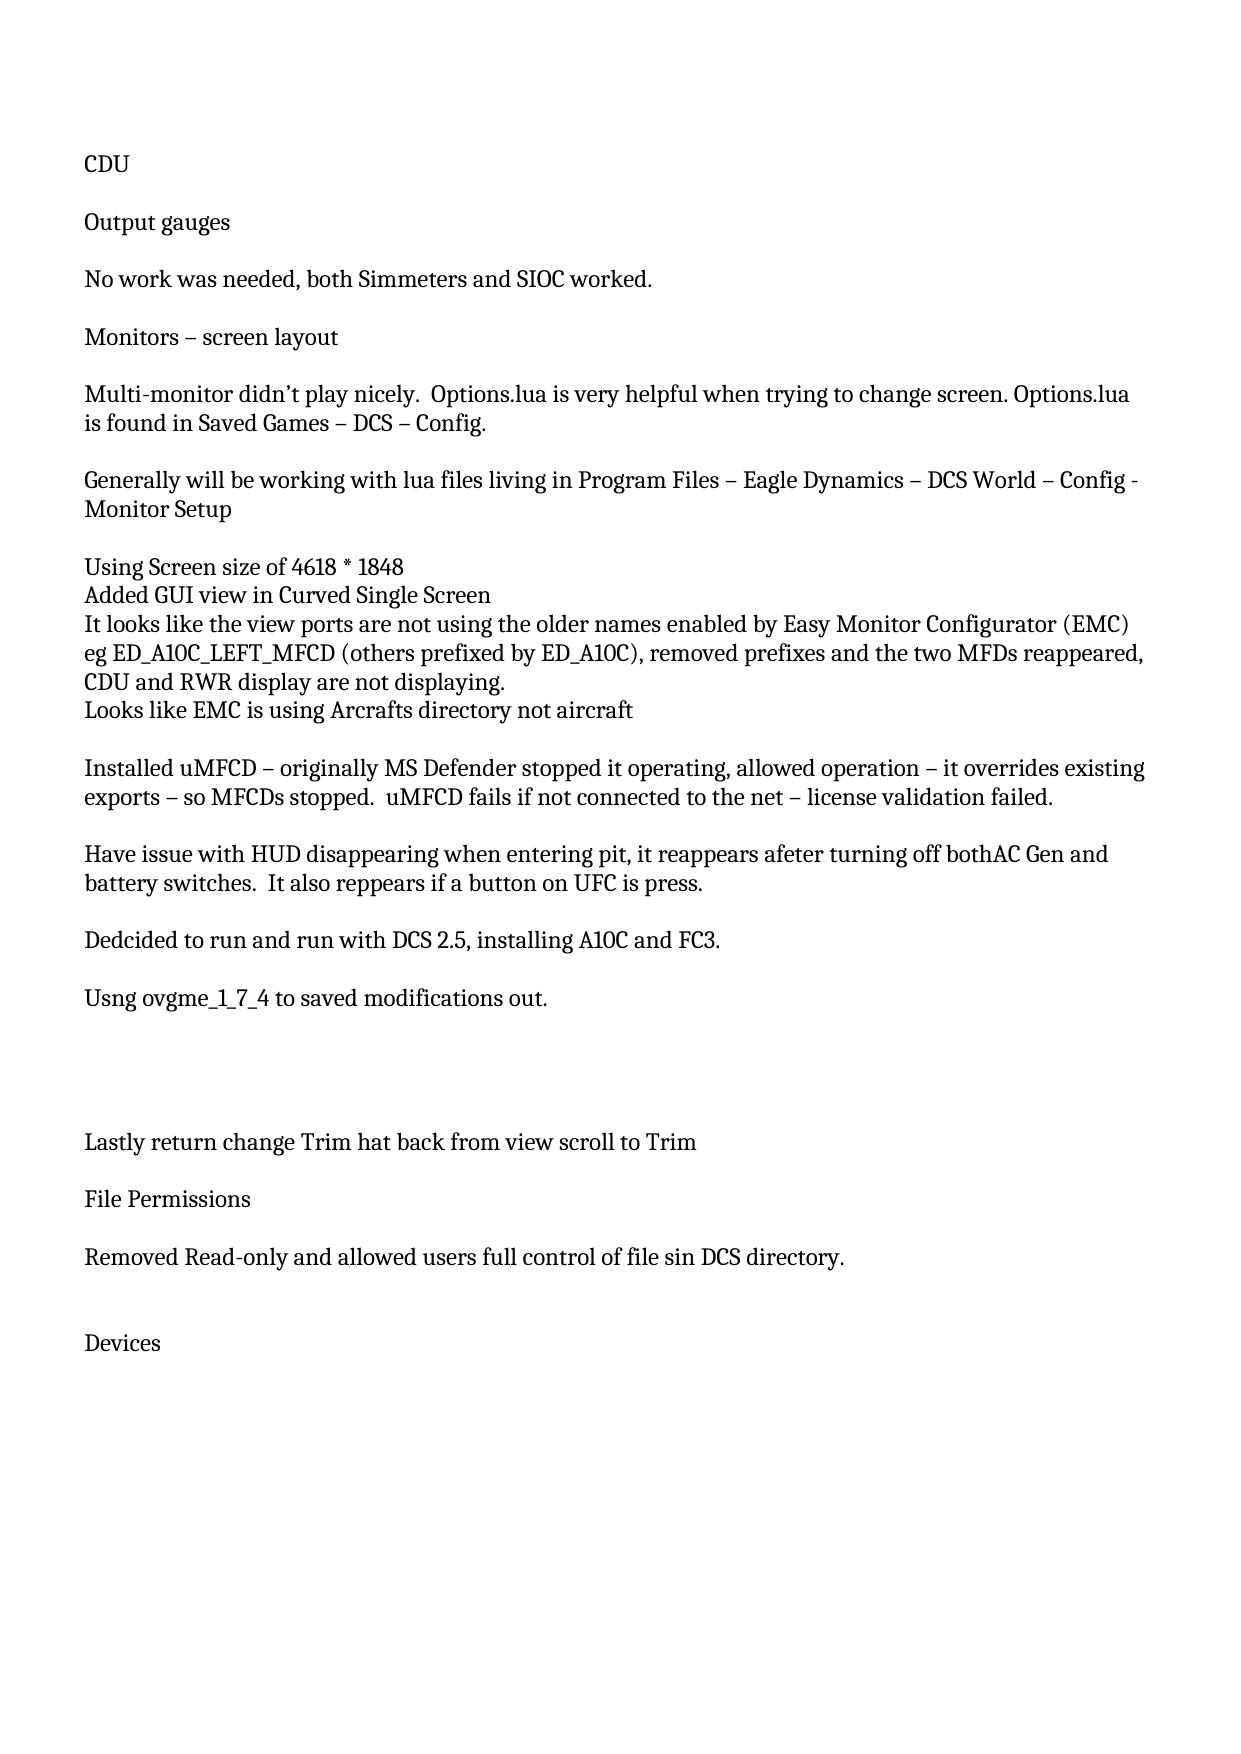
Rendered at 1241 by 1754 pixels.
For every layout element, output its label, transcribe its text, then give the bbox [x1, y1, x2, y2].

text Removed Read-only and allowed users full control of file sin DCS directory. [84, 1242, 1148, 1271]
text Multi-monitor didn’t play nicely. Options.lua is very helpful when trying to change screen. Options.lua is found in Saved Games – DCS – Config. [84, 380, 1148, 437]
text No work was needed, both Simmeters and SIOC worked. [84, 265, 1148, 294]
text Using Screen size of 4618 * 1848 [84, 552, 1148, 581]
text It looks like the view ports are not using the older names enabled by Easy Monitor Configurator (EMC) eg ED_A10C_LEFT_MFCD (others prefixed by ED_A10C), removed prefixes and the two MFDs reappeared, CDU and RWR display are not displaying. [84, 610, 1148, 696]
text Dedcided to run and run with DCS 2.5, installing A10C and FC3. [84, 926, 1148, 955]
text Generally will be working with lua files living in Program Files – Eagle Dynamics – DCS World – Config -Monitor Setup [84, 466, 1148, 524]
text CDU [84, 150, 1148, 179]
text Installed uMFCD – originally MS Defender stopped it operating, allowed operation – it overrides existing exports – so MFCDs stopped. uMFCD fails if not connected to the net – license validation failed. [84, 754, 1148, 811]
text Lastly return change Trim hat back from view scroll to Trim [84, 1127, 1148, 1156]
text Monitors – screen layout [84, 322, 1148, 351]
text Usng ovgme_1_7_4 to saved modifications out. [84, 984, 1148, 1012]
text Added GUI view in Curved Single Screen [84, 581, 1148, 610]
text Looks like EMC is using Arcrafts directory not aircraft [84, 696, 1148, 725]
text Have issue with HUD disappearing when entering pit, it reappears afeter turning off bothAC Gen and battery switches. It also reppears if a button on UFC is press. [84, 840, 1148, 897]
text File Permissions [84, 1185, 1148, 1214]
text Devices [84, 1329, 1148, 1357]
text Output gauges [84, 207, 1148, 236]
